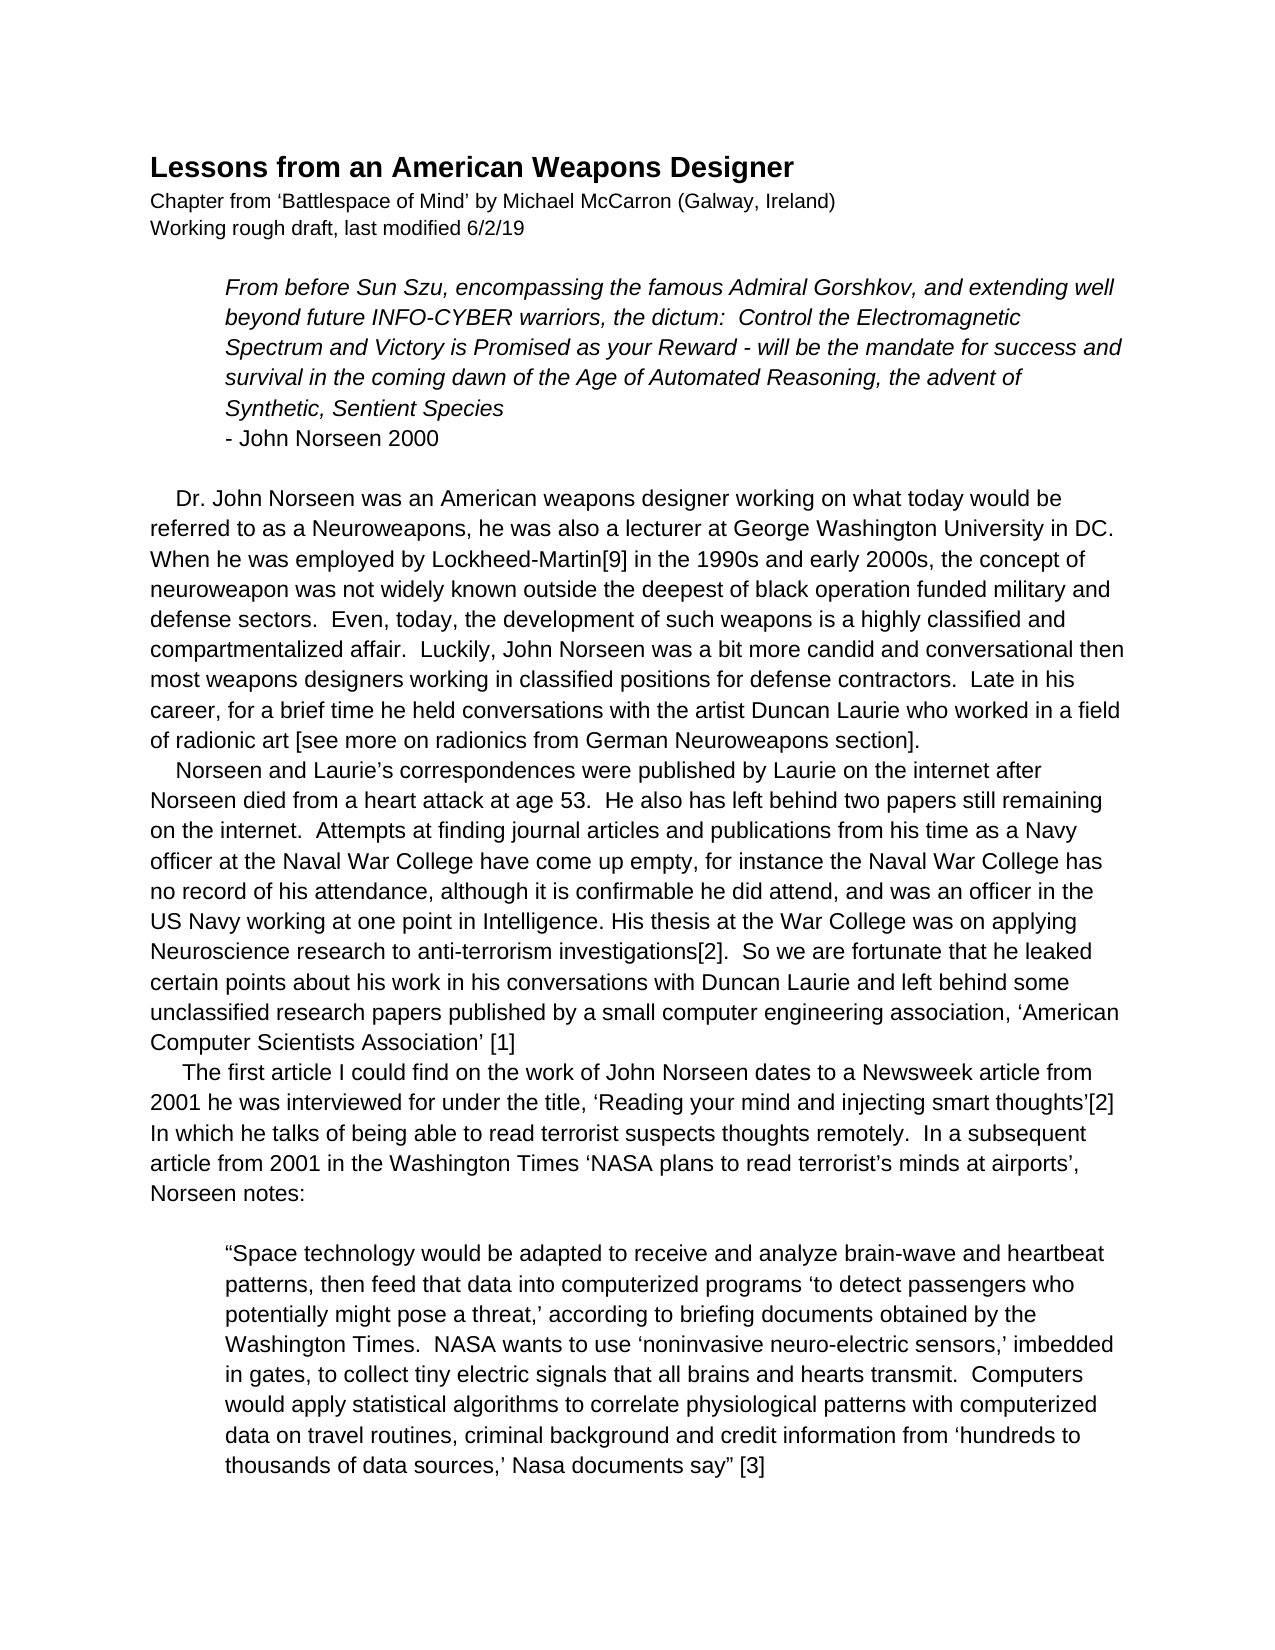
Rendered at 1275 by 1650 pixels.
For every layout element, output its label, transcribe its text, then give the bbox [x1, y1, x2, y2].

text Lessons from an American Weapons Designer [150, 150, 1125, 183]
text Dr. John Norseen was an American weapons designer working on what today would be referred to as a Neuroweapons, he was also a lecturer at George Washington University in DC. When he was employed by Lockheed-Martin[9] in the 1990s and early 2000s, the concept of neuroweapon was not widely known outside the deepest of black operation funded military and defense sectors. Even, today, the development of such weapons is a highly classified and compartmentalized affair. Luckily, John Norseen was a bit more candid and conversational then most weapons designers working in classified positions for defense contractors. Late in his career, for a brief time he held conversations with the artist Duncan Laurie who worked in a field of radionic art [see more on radionics from German Neuroweapons section]. [150, 485, 1125, 753]
text Norseen and Laurie’s correspondences were published by Laurie on the internet after Norseen died from a heart attack at age 53. He also has left behind two papers still remaining on the internet. Attempts at finding journal articles and publications from his time as a Navy officer at the Naval War College have come up empty, for instance the Naval War College has no record of his attendance, although it is confirmable he did attend, and was an officer in the US Navy working at one point in Intelligence. His thesis at the War College was on applying Neuroscience research to anti-terrorism investigations[2]. So we are fortunate that he leaked certain points about his work in his conversations with Duncan Laurie and left behind some unclassified research papers published by a small computer engineering association, ‘American Computer Scientists Association’ [1] [150, 757, 1125, 1055]
text From before Sun Szu, encompassing the famous Admiral Gorshkov, and extending well beyond future INFO-CYBER warriors, the dictum: Control the Electromagnetic Spectrum and Victory is Promised as your Reward - will be the mandate for success and survival in the coming dawn of the Age of Automated Reasoning, the advent of Synthetic, Sentient Species [225, 274, 1125, 421]
text “Space technology would be adapted to receive and analyze brain-wave and heartbeat patterns, then feed that data into computerized programs ‘to detect passengers who potentially might pose a threat,’ according to briefing documents obtained by the Washington Times. NASA wants to use ‘noninvasive neuro-electric sensors,’ imbedded in gates, to collect tiny electric signals that all brains and hearts transmit. Computers would apply statistical algorithms to correlate physiological patterns with computerized data on travel routines, criminal background and credit information from ‘hundreds to thousands of data sources,’ Nasa documents say” [3] [225, 1240, 1125, 1478]
text The first article I could find on the work of John Norseen dates to a Newsweek article from 2001 he was interviewed for under the title, ‘Reading your mind and injecting smart thoughts’[2] In which he talks of being able to read terrorist suspects thoughts remotely. In a subsequent article from 2001 in the Washington Times ‘NASA plans to read terrorist’s minds at airports’, Norseen notes: [150, 1059, 1125, 1206]
text Chapter from ‘Battlespace of Mind’ by Michael McCarron (Galway, Ireland) [150, 188, 1125, 212]
text - John Norseen 2000 [225, 425, 1125, 451]
text Working rough draft, last modified 6/2/19 [150, 216, 1125, 240]
